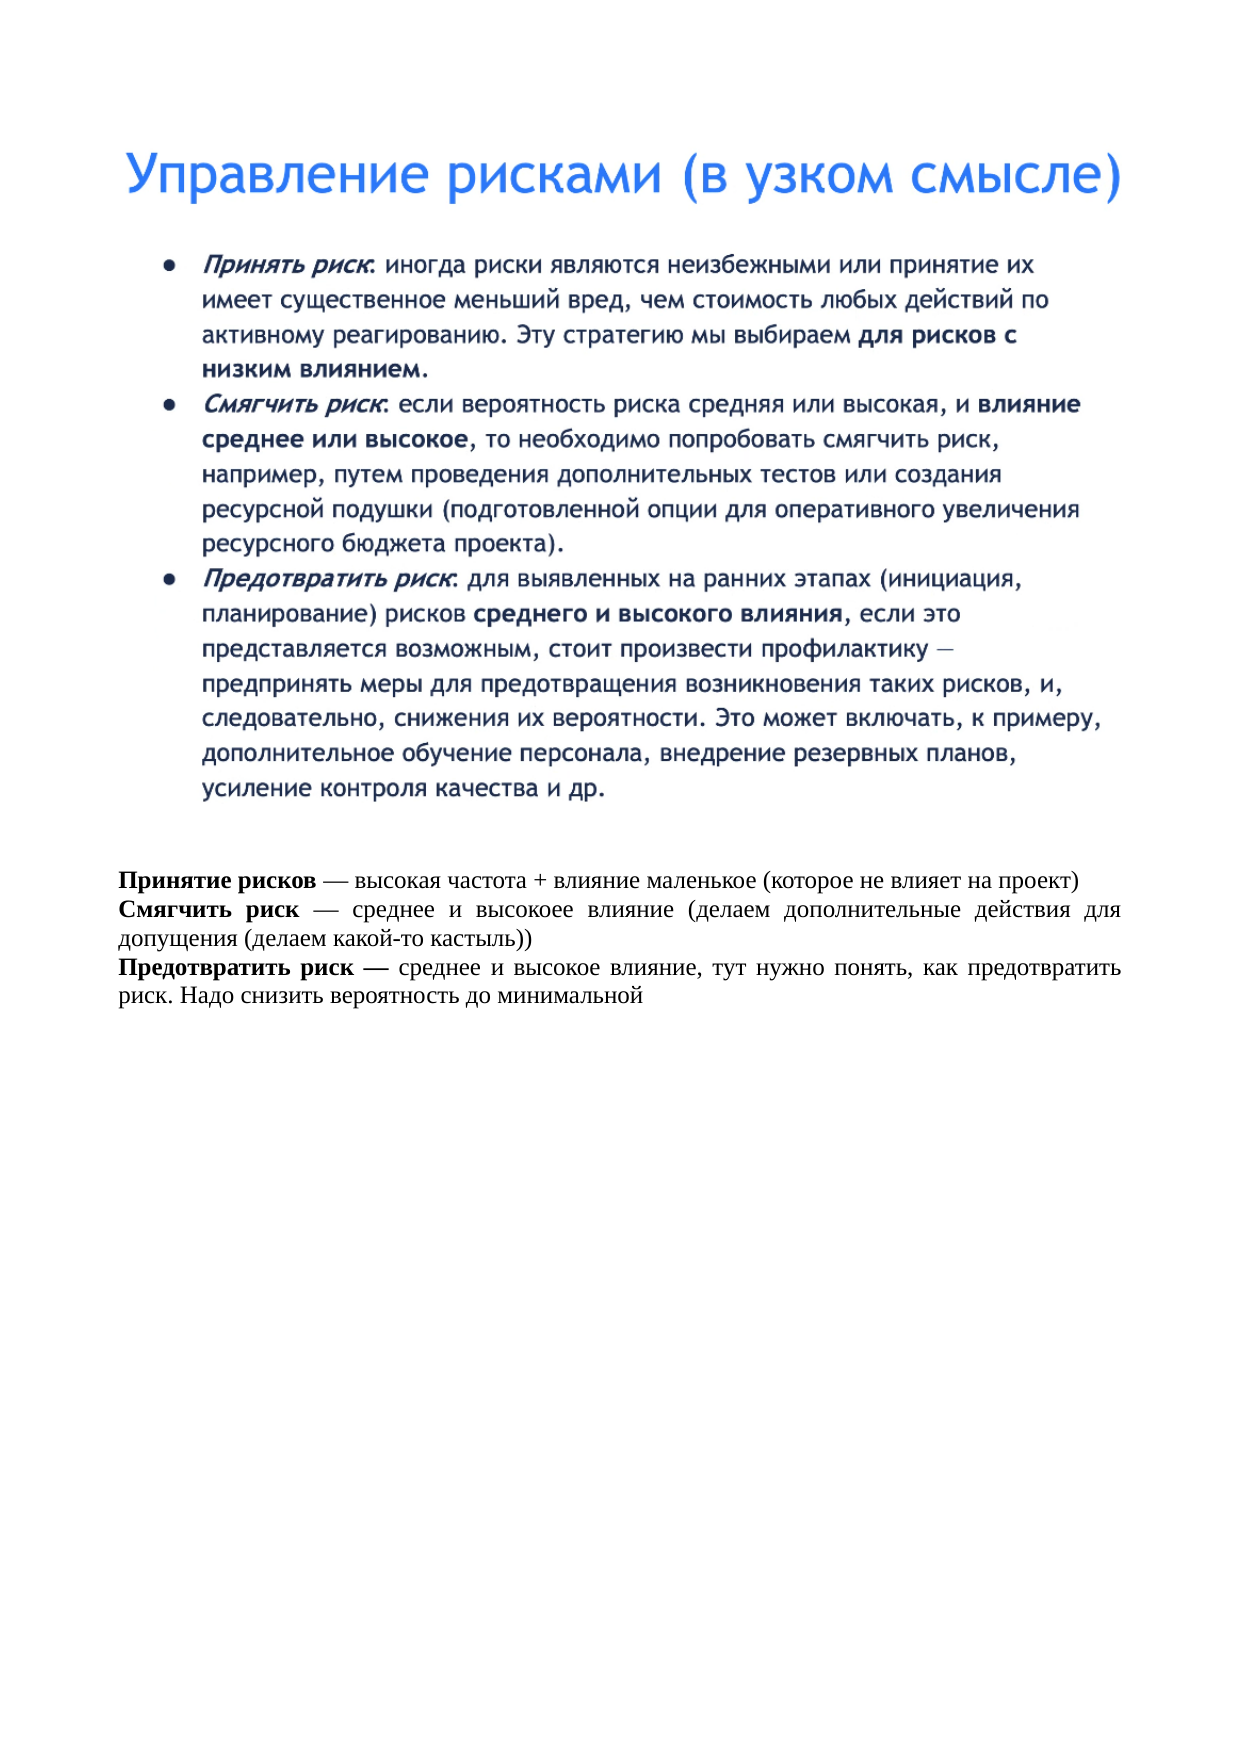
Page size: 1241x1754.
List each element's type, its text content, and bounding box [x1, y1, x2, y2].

text Предотвратить риск — среднее и высокое влияние, тут нужно понять, как предотвратить риск. Надо снизить вероятность до минимальной [118, 952, 1122, 1009]
text Принятие рисков — высокая частота + влияние маленькое (которое не влияет на проект) [118, 865, 1122, 894]
text Смягчить риск — среднее и высокоее влияние (делаем дополнительные действия для допущения (делаем какой-то кастыль)) [118, 894, 1122, 952]
picture [118, 140, 1123, 808]
